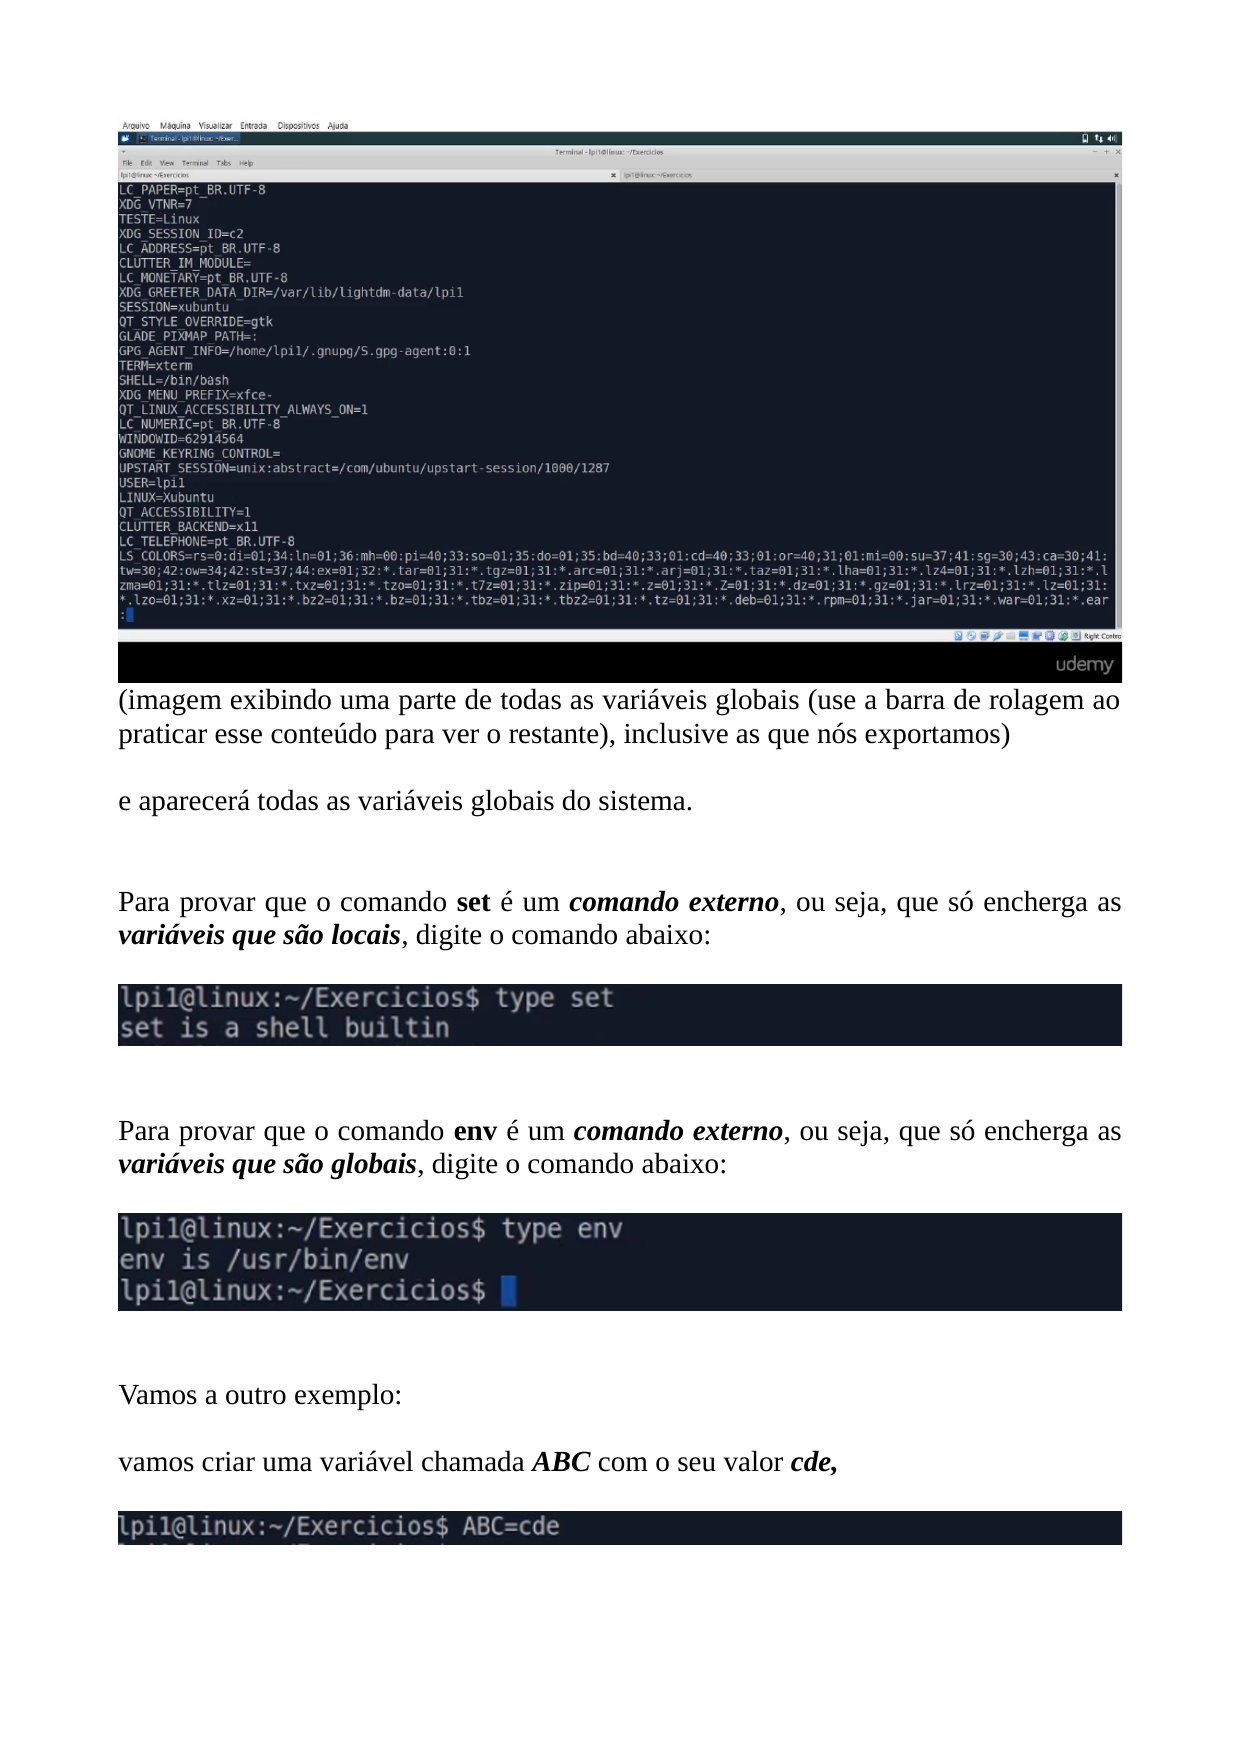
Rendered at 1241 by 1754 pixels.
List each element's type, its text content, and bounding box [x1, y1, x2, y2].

picture [118, 1213, 1123, 1311]
text vamos criar uma variável chamada ABC com o seu valor cde, [118, 1444, 1122, 1478]
picture [118, 118, 1123, 683]
picture [118, 984, 1123, 1046]
text (imagem exibindo uma parte de todas as variáveis globais (use a barra de rolagem ao praticar esse conteúdo para ver o restante), inclusive as que nós exportamos) [118, 683, 1122, 749]
text Para provar que o comando set é um comando externo, ou seja, que só encherga as variáveis que são locais, digite o comando abaixo: [118, 884, 1122, 951]
text e aparecerá todas as variáveis globais do sistema. [118, 783, 1122, 817]
text Para provar que o comando env é um comando externo, ou seja, que só encherga as variáveis que são globais, digite o comando abaixo: [118, 1113, 1122, 1180]
picture [118, 1511, 1123, 1545]
text Vamos a outro exemplo: [118, 1377, 1122, 1411]
